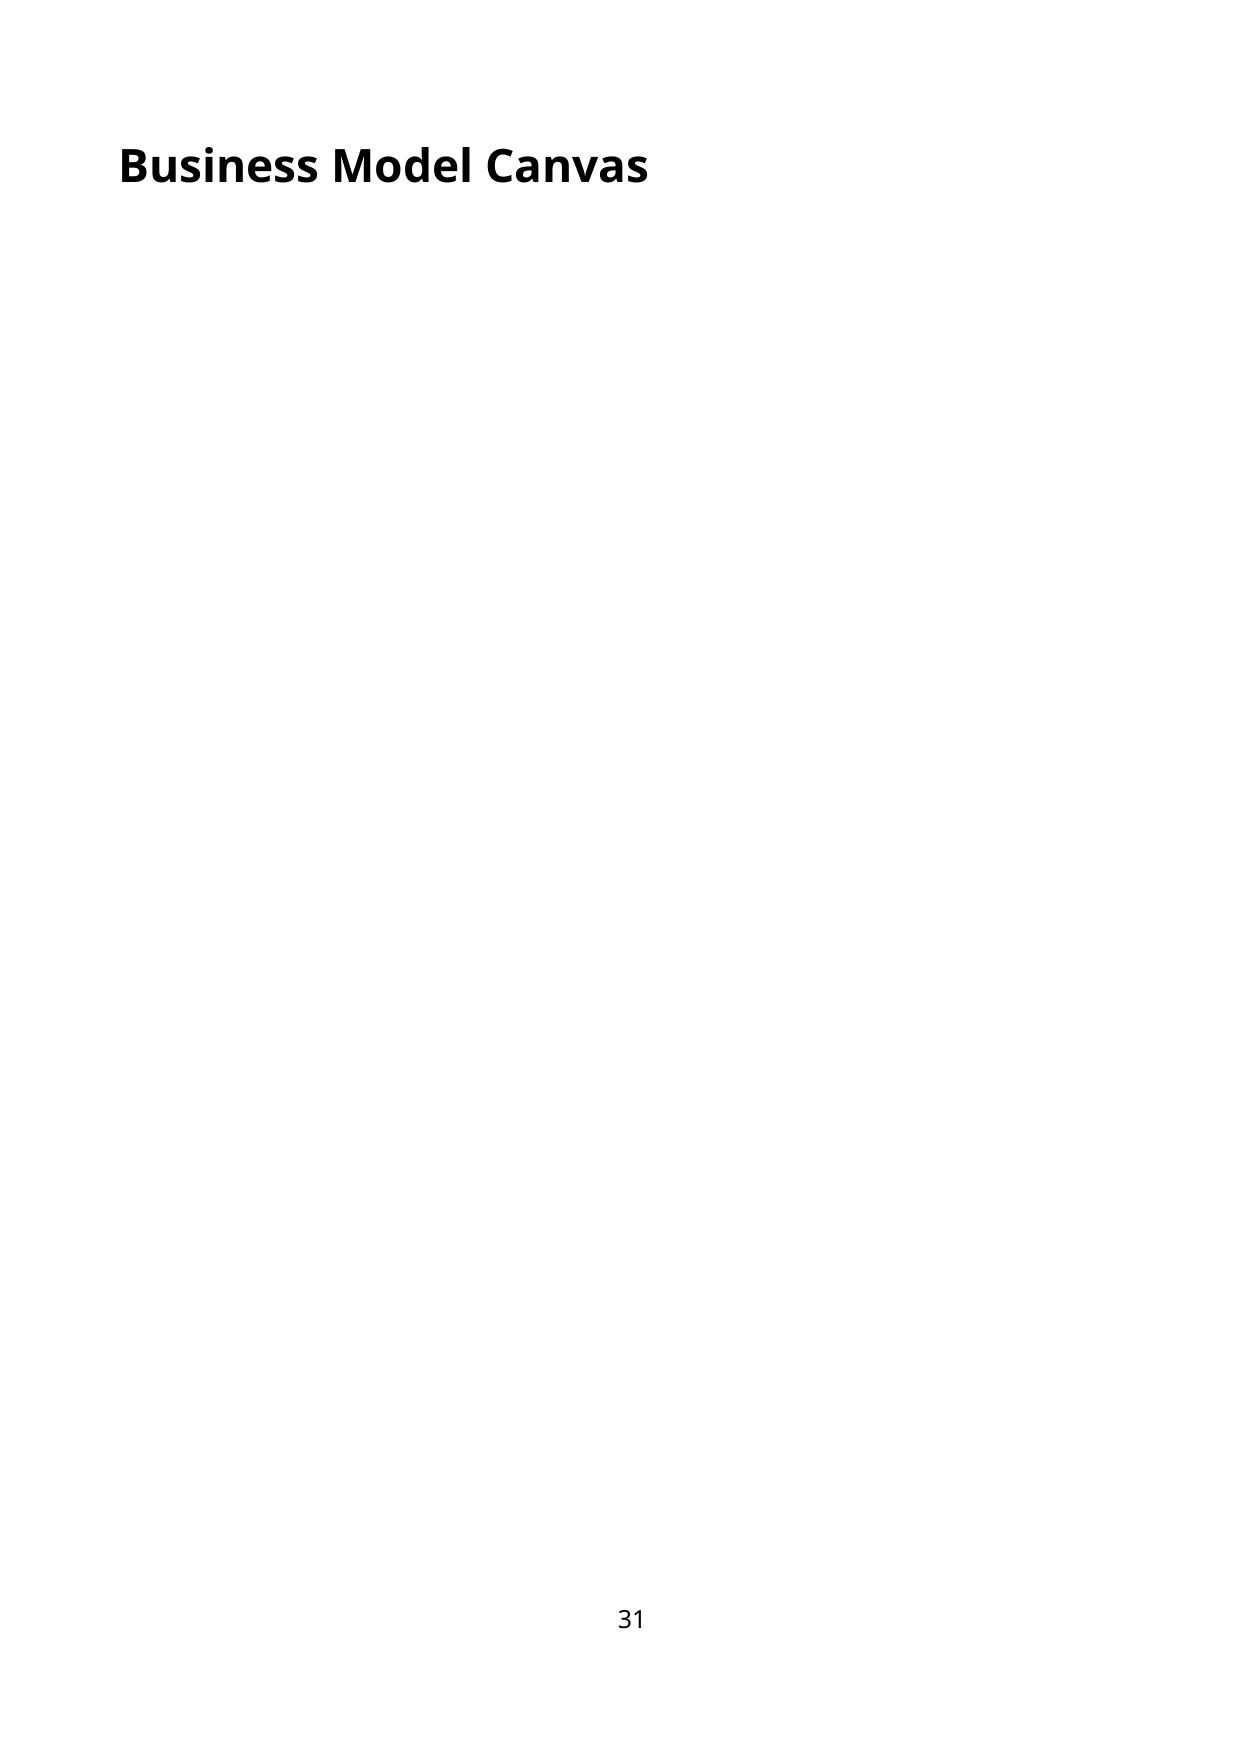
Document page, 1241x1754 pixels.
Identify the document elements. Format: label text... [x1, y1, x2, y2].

subtitle Business Model Canvas [118, 133, 1122, 196]
